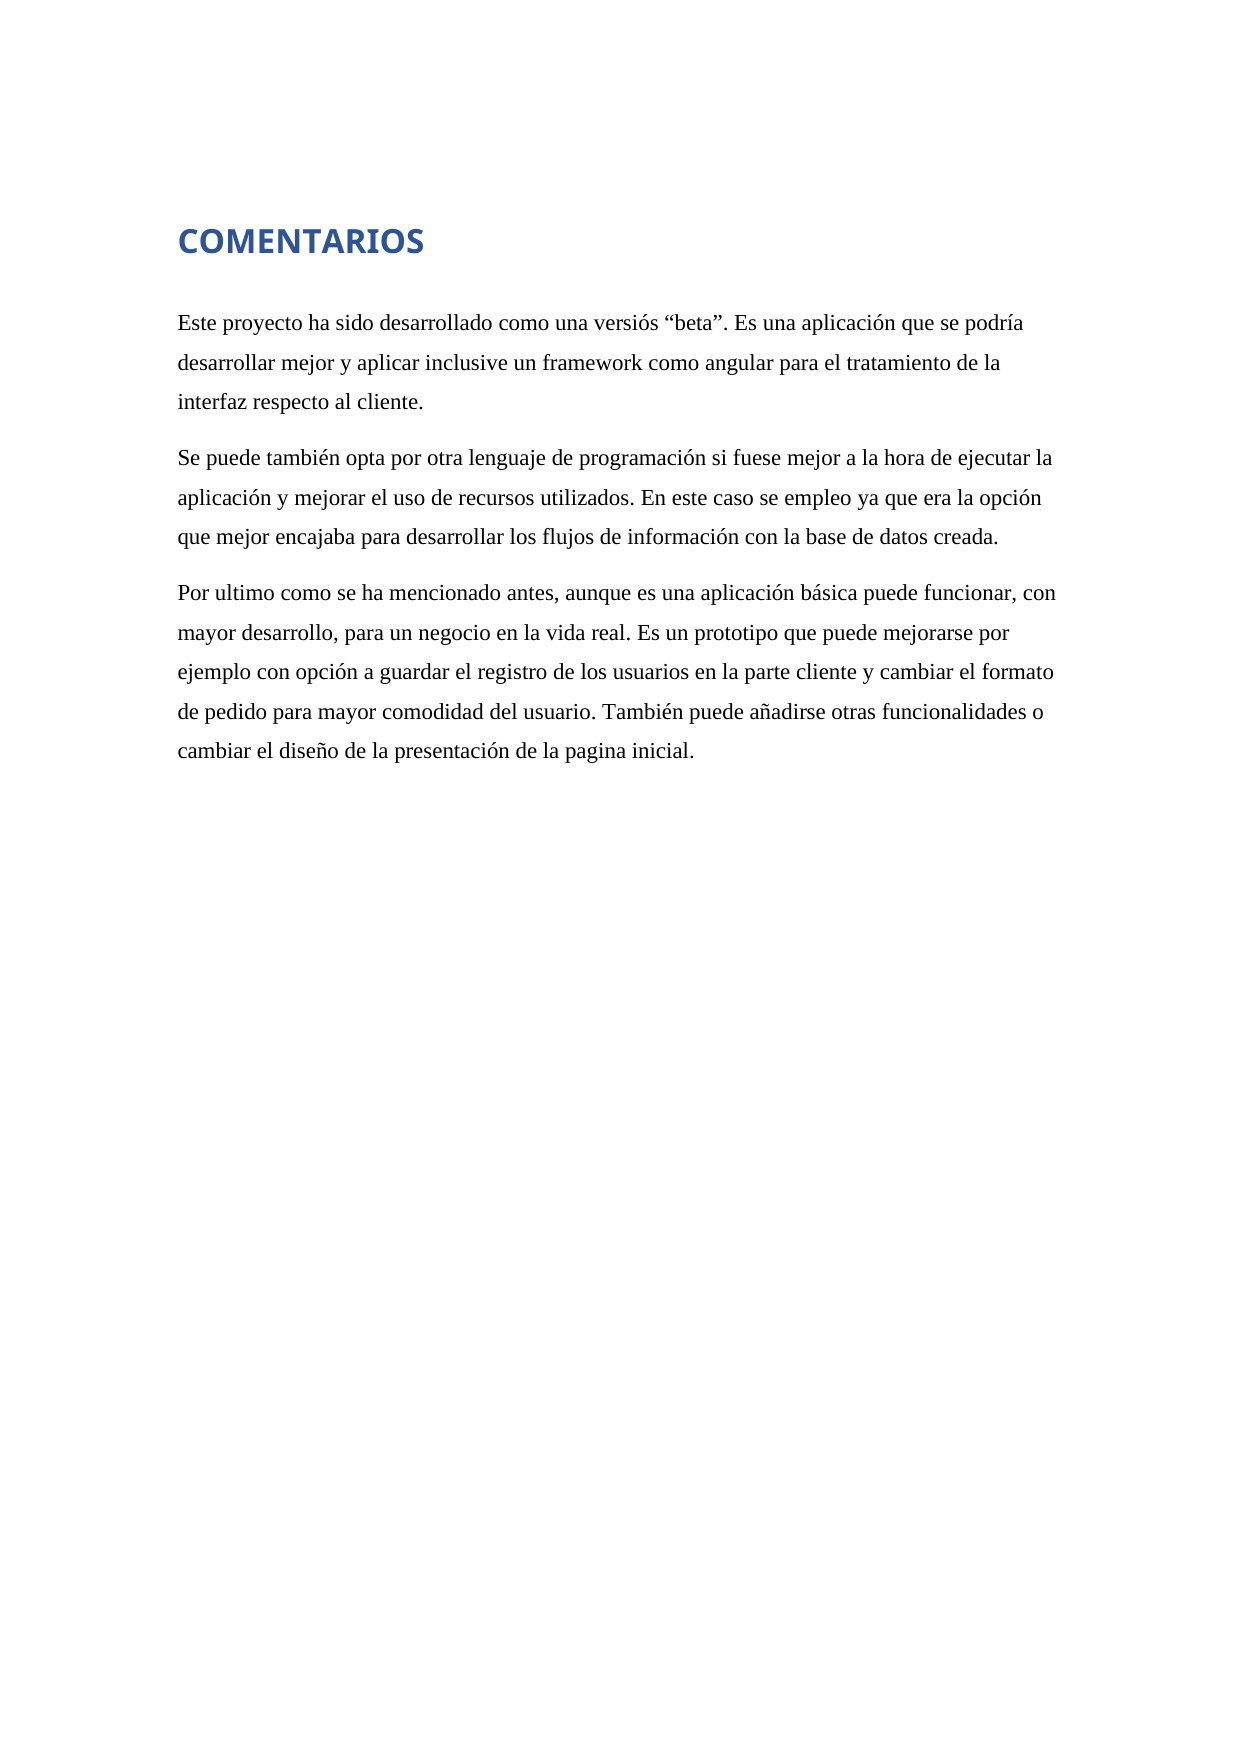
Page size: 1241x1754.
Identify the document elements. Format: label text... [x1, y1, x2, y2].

text Se puede también opta por otra lenguaje de programación si fuese mejor a la hora de ejecutar la aplicación y mejorar el uso de recursos utilizados. En este caso se empleo ya que era la opción que mejor encajaba para desarrollar los flujos de información con la base de datos creada. [177, 444, 1063, 550]
text Este proyecto ha sido desarrollado como una versiós “beta”. Es una aplicación que se podría desarrollar mejor y aplicar inclusive un framework como angular para el tratamiento de la interfaz respecto al cliente. [177, 309, 1063, 414]
subtitle COMENTARIOS [177, 218, 1063, 263]
text Por ultimo como se ha mencionado antes, aunque es una aplicación básica puede funcionar, con mayor desarrollo, para un negocio en la vida real. Es un prototipo que puede mejorarse por ejemplo con opción a guardar el registro de los usuarios en la parte cliente y cambiar el formato de pedido para mayor comodidad del usuario. También puede añadirse otras funcionalidades o cambiar el diseño de la presentación de la pagina inicial. [177, 579, 1063, 764]
